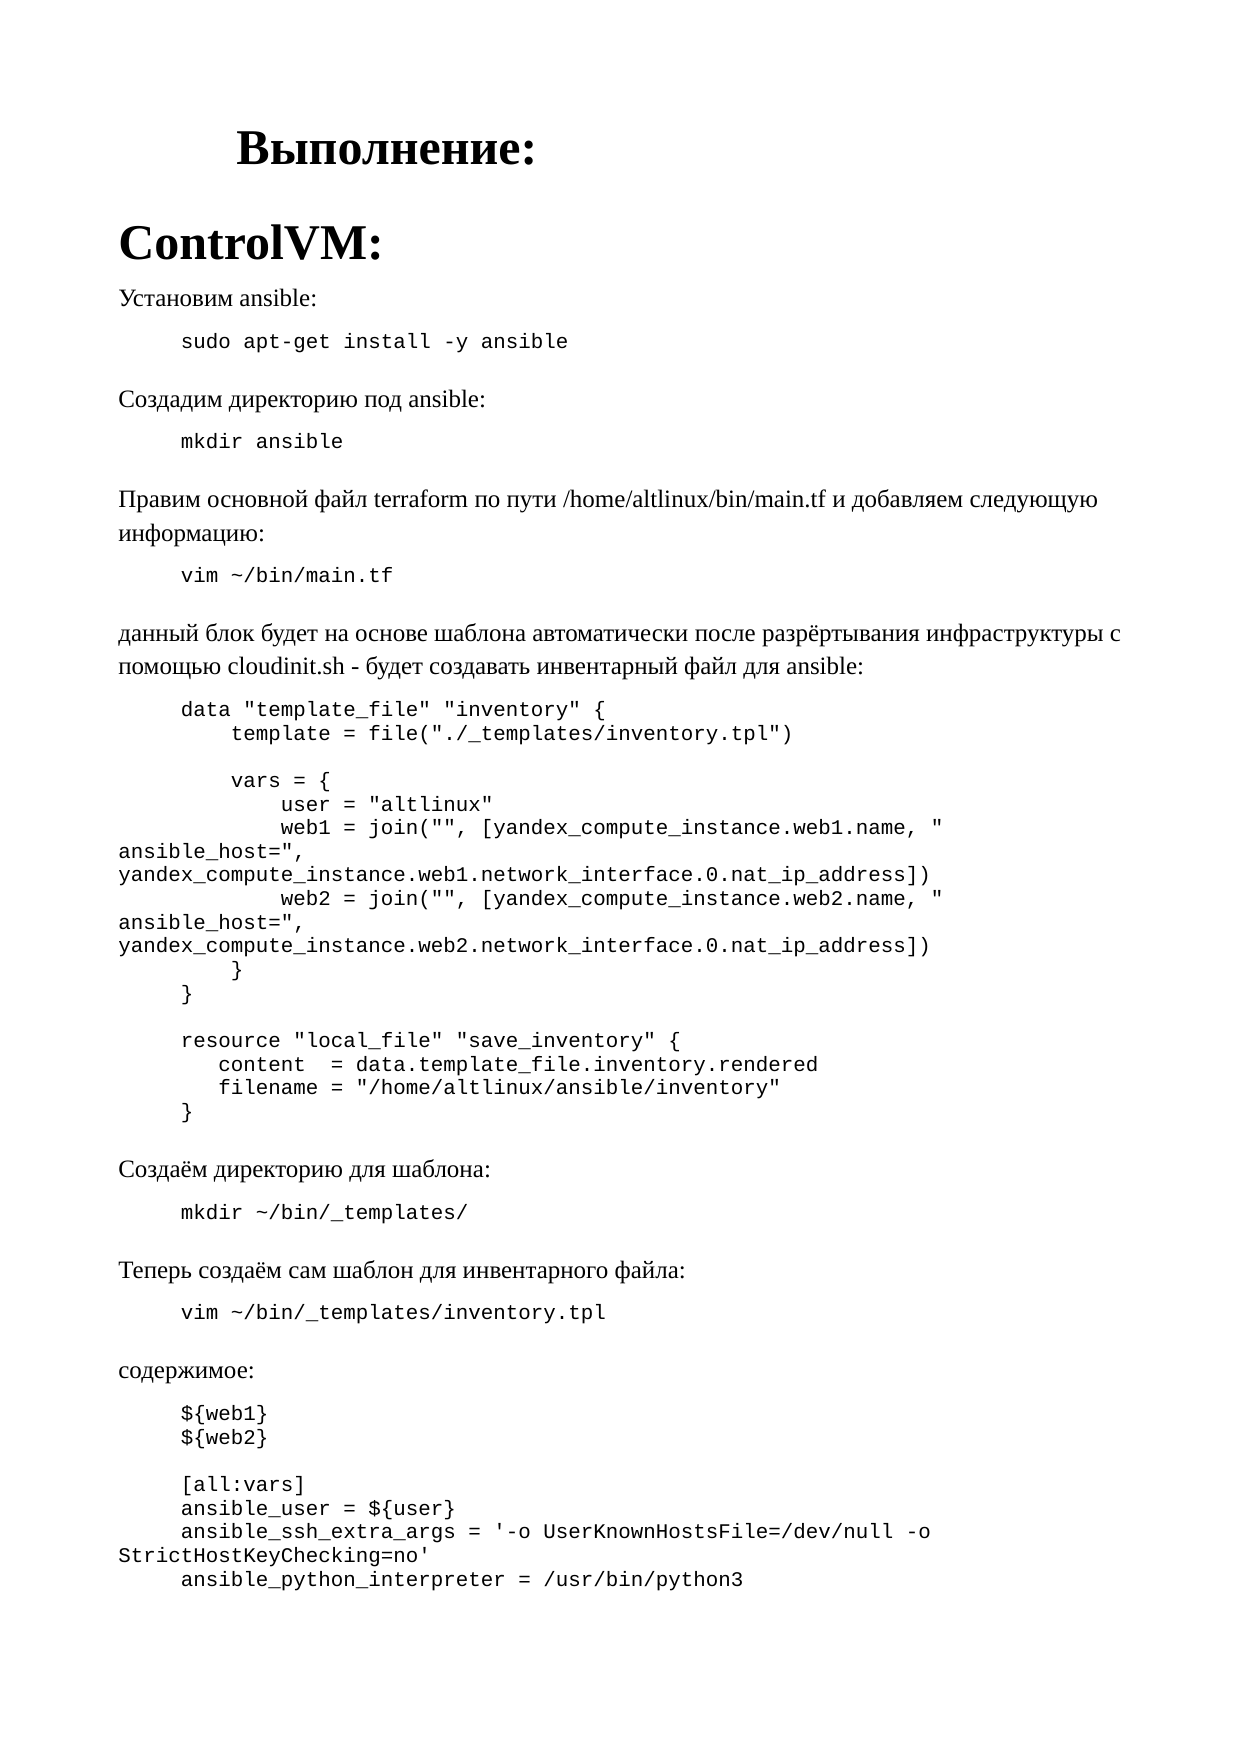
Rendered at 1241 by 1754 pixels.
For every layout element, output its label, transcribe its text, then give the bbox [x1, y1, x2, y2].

text } [118, 983, 1122, 1006]
text Правим основной файл terraform по пути /home/altlinux/bin/main.tf и добавляем следующую информацию: [118, 484, 1122, 546]
text sudo apt-get install -y ansible [118, 331, 1122, 354]
text ${web1} [118, 1403, 1122, 1427]
text web1 = join("", [yandex_compute_instance.web1.name, " ansible_host=", yandex_compute_instance.web1.network_interface.0.nat_ip_address]) [118, 817, 1122, 888]
text mkdir ansible [118, 431, 1122, 455]
text user = "altlinux" [118, 793, 1122, 817]
text ansible_python_interpreter = /usr/bin/python3 [118, 1569, 1122, 1592]
text resource "local_file" "save_inventory" { [118, 1030, 1122, 1054]
subtitle Выполнение: [236, 118, 1004, 176]
text Установим ansible: [118, 283, 1122, 312]
text ${web2} [118, 1427, 1122, 1450]
text vim ~/bin/main.tf [118, 565, 1122, 589]
text содержимое: [118, 1356, 1122, 1384]
text data "template_file" "inventory" { [118, 699, 1122, 723]
text ansible_user = ${user} [118, 1498, 1122, 1521]
text vars = { [118, 770, 1122, 793]
text web2 = join("", [yandex_compute_instance.web2.name, " ansible_host=", yandex_compute_instance.web2.network_interface.0.nat_ip_address]) [118, 888, 1122, 959]
text Теперь создаём сам шаблон для инвентарного файла: [118, 1255, 1122, 1283]
subtitle ControlVM: [118, 213, 1122, 271]
text Создадим директорию под ansible: [118, 384, 1122, 413]
text данный блок будет на основе шаблона автоматически после разрёртывания инфраструктуры с помощью cloudinit.sh - будет создавать инвентарный файл для ansible: [118, 618, 1122, 680]
text Создаём директорию для шаблона: [118, 1154, 1122, 1183]
text [all:vars] [118, 1474, 1122, 1498]
text } [118, 1101, 1122, 1124]
text template = file("./_templates/inventory.tpl") [118, 723, 1122, 746]
text mkdir ~/bin/_templates/ [118, 1202, 1122, 1225]
text filename = "/home/altlinux/ansible/inventory" [118, 1077, 1122, 1101]
text } [118, 959, 1122, 983]
text vim ~/bin/_templates/inventory.tpl [118, 1302, 1122, 1326]
text ansible_ssh_extra_args = '-o UserKnownHostsFile=/dev/null -o StrictHostKeyChecking=no' [118, 1521, 1122, 1569]
text content = data.template_file.inventory.rendered [118, 1054, 1122, 1077]
